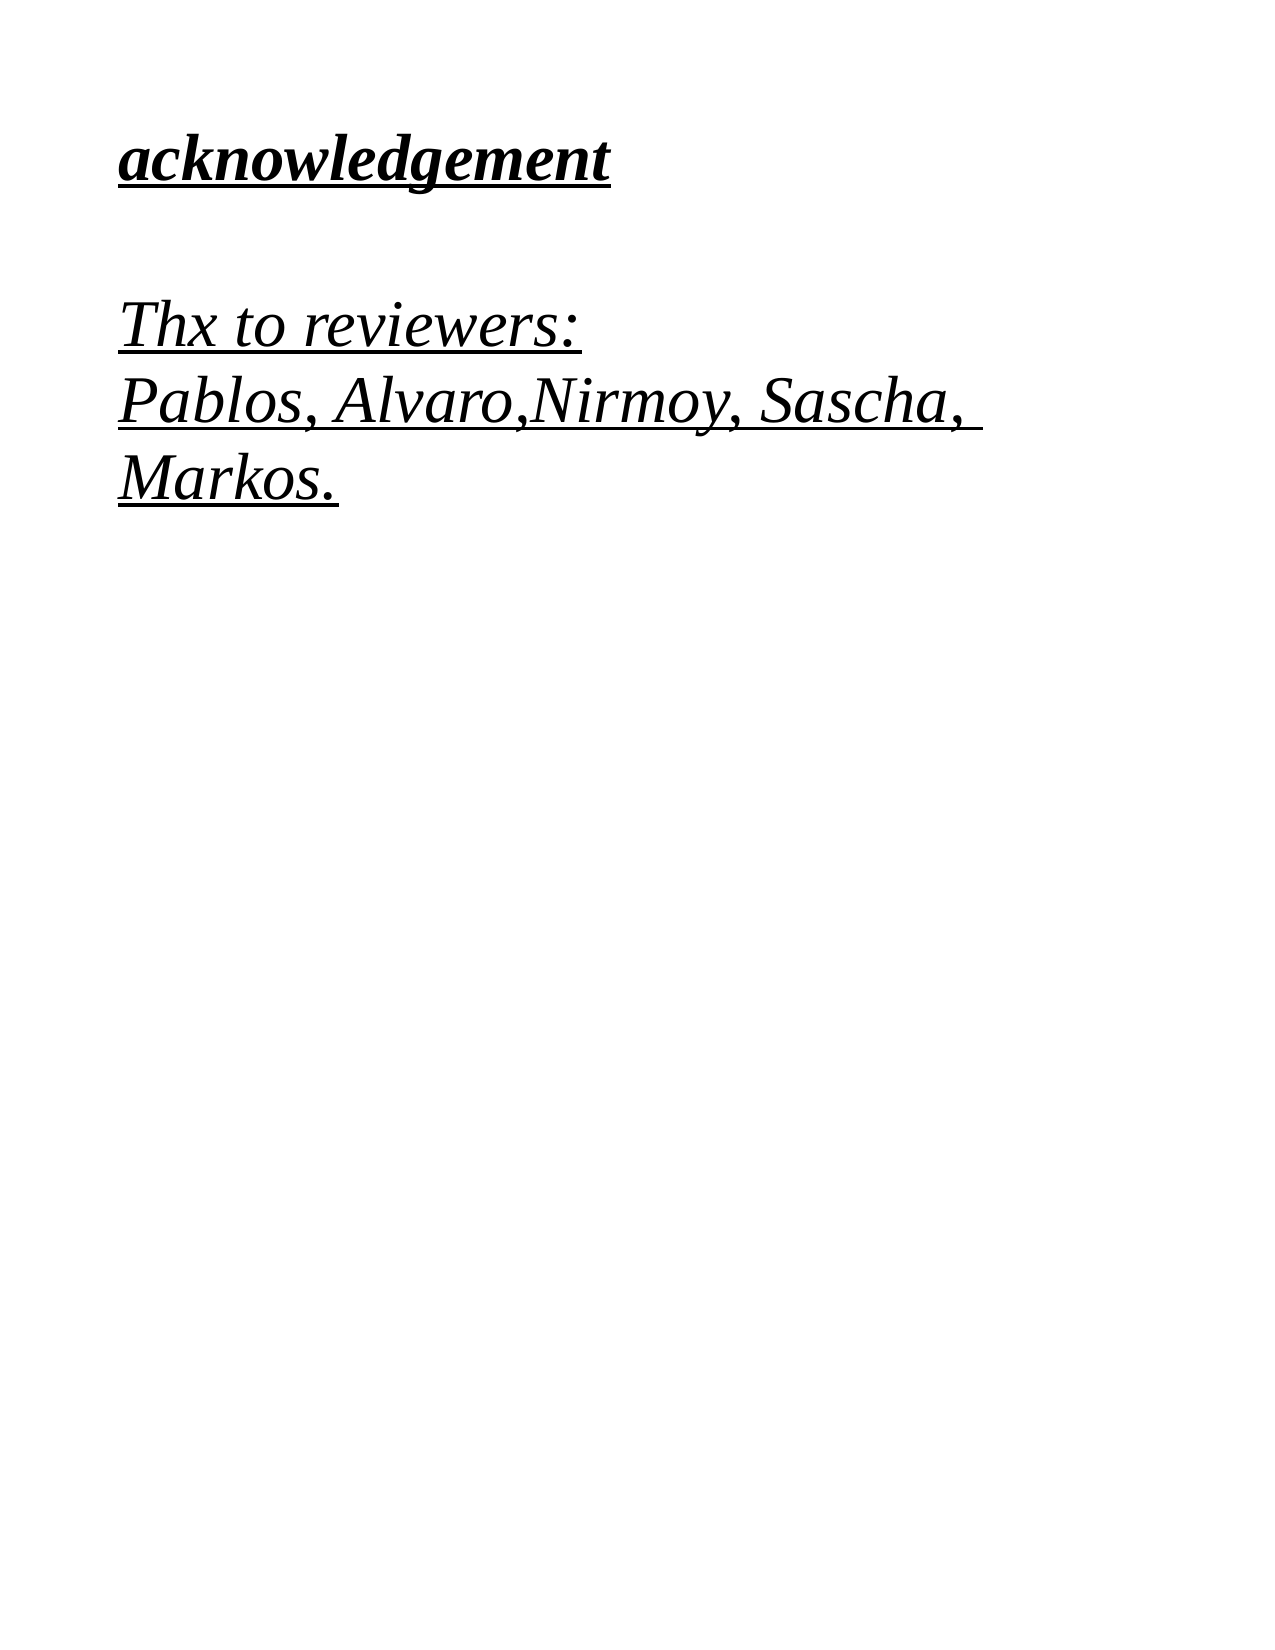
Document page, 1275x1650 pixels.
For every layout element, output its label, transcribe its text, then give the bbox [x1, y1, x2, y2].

text Thx to reviewers: [118, 284, 1157, 361]
subtitle acknowledgement [118, 118, 1157, 195]
text Pablos, Alvaro,Nirmoy, Sascha, Markos. [118, 361, 1157, 514]
